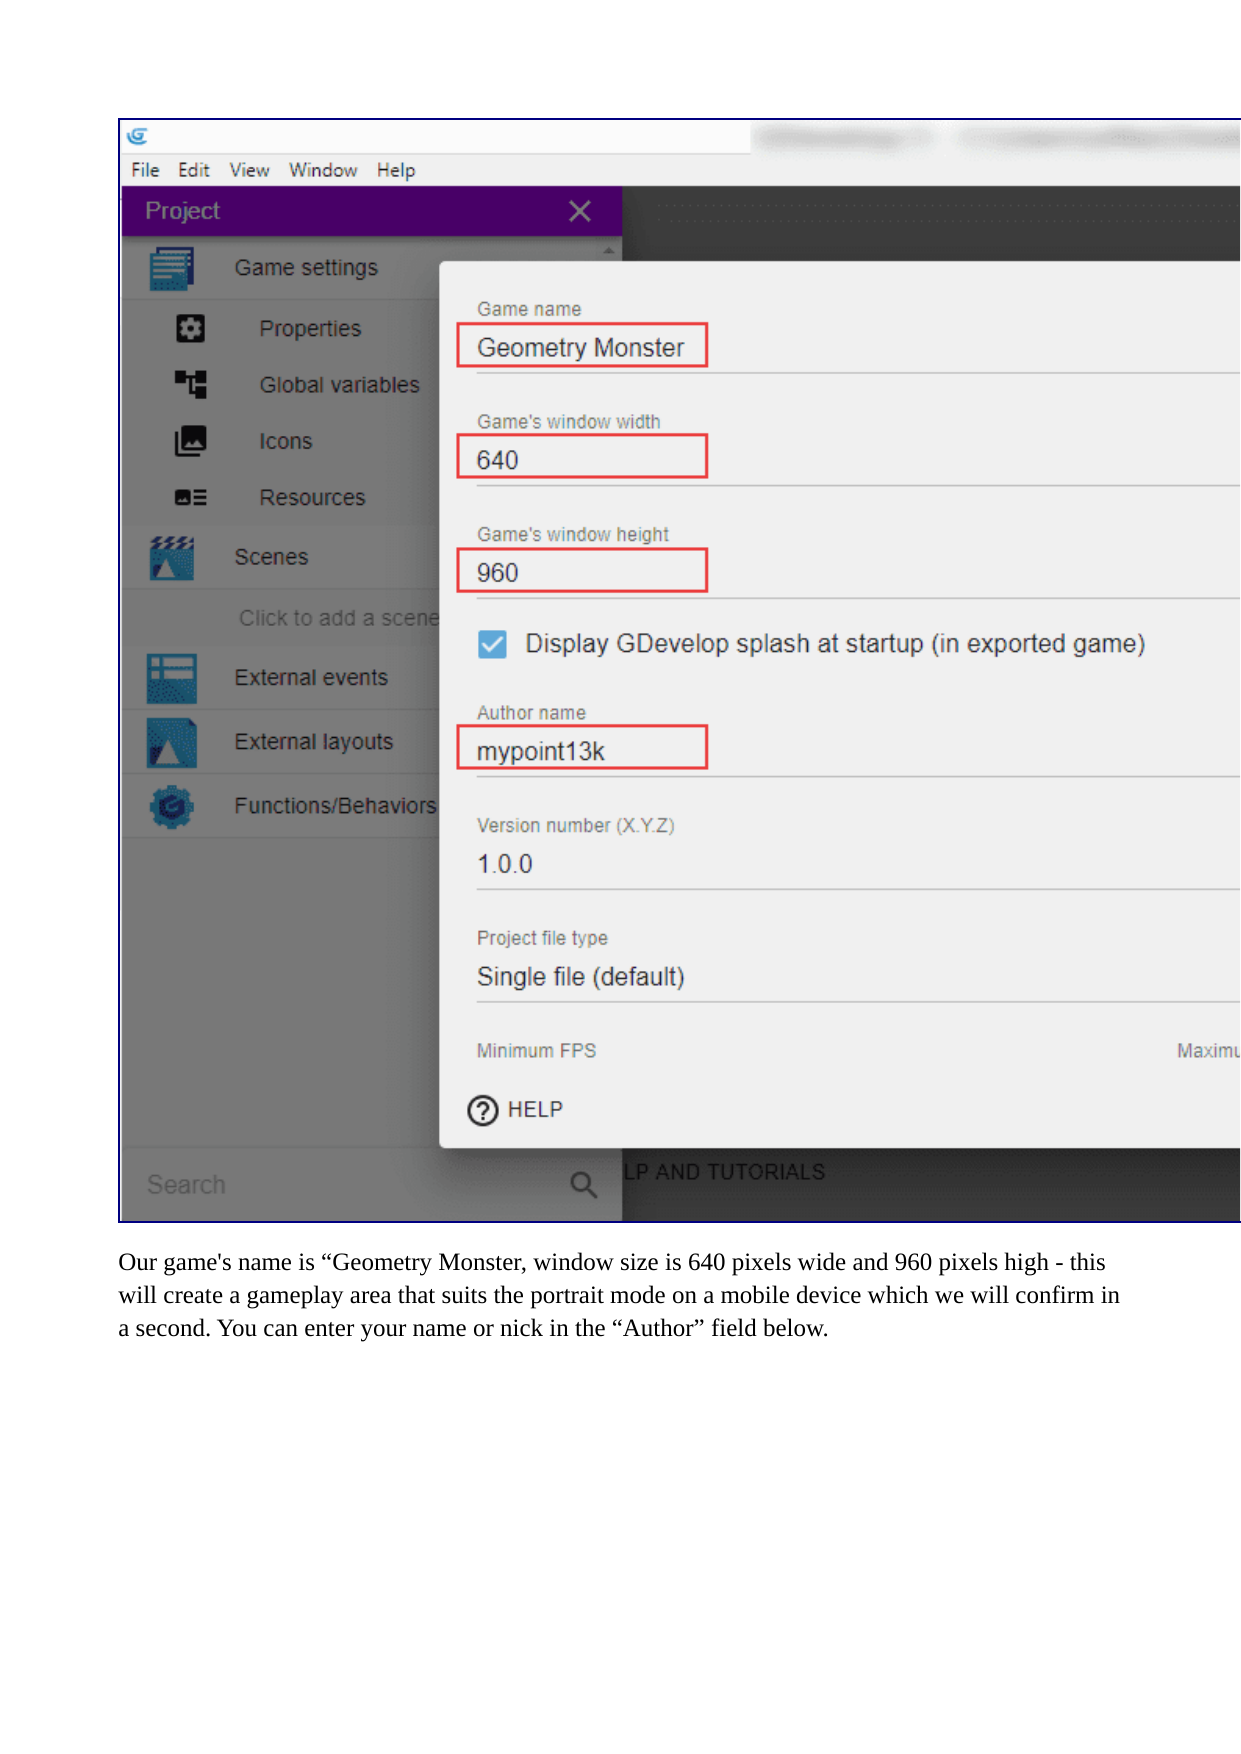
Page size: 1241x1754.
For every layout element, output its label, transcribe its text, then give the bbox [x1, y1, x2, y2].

text Our game's name is “Geometry Monster, window size is 640 pixels wide and 960 pixels high - this will create a gameplay area that suits the portrait mode on a mobile device which we will confirm in a second. You can enter your name or nick in the “Author” field below. [118, 1247, 1122, 1342]
picture [120, 120, 1241, 1221]
